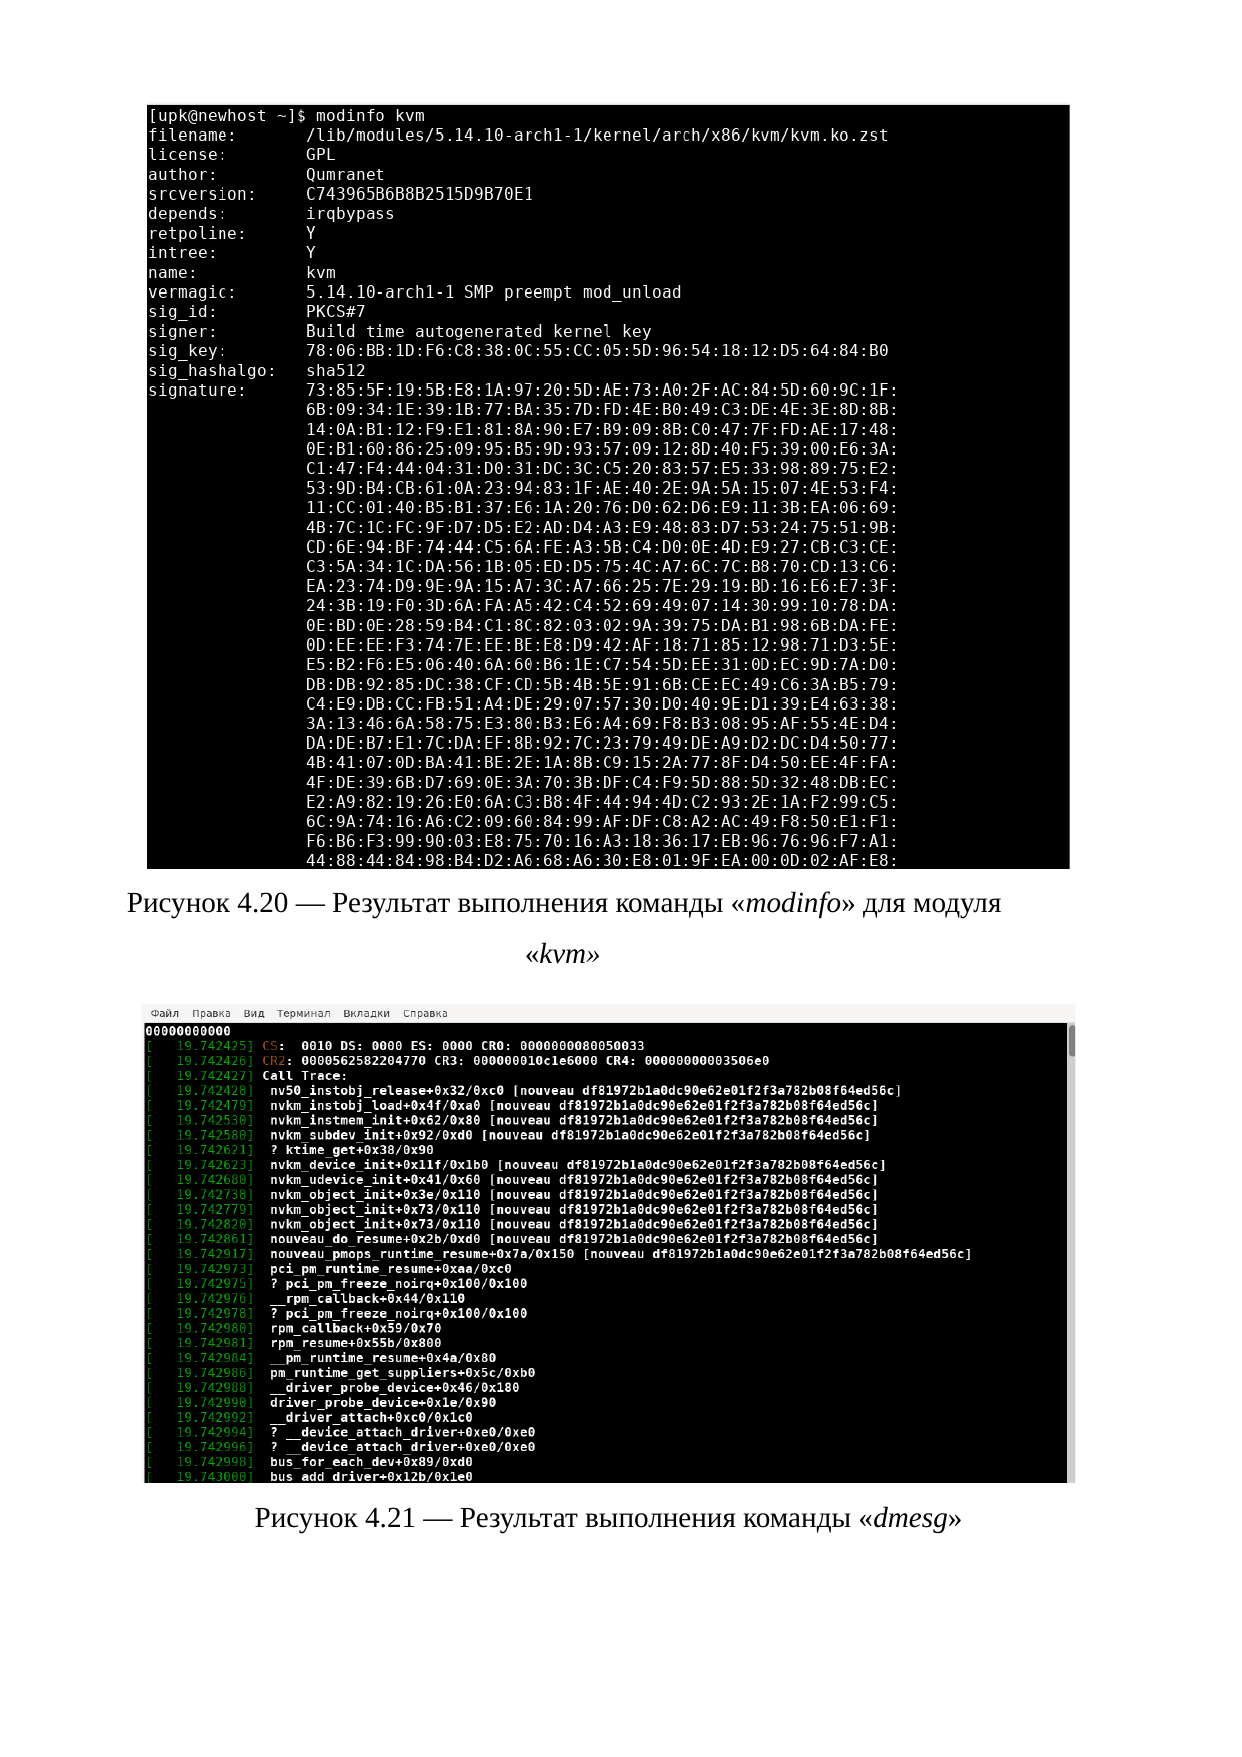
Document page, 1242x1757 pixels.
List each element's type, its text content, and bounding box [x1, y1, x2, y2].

picture [141, 1004, 1076, 1483]
text Рисунок 4.20 — Результат выполнения команды «modinfo» для модуля «kvm» [106, 106, 1022, 969]
text Рисунок 4.21 — Результат выполнения команды «dmesg» [106, 1031, 1110, 1533]
picture [146, 102, 1070, 869]
